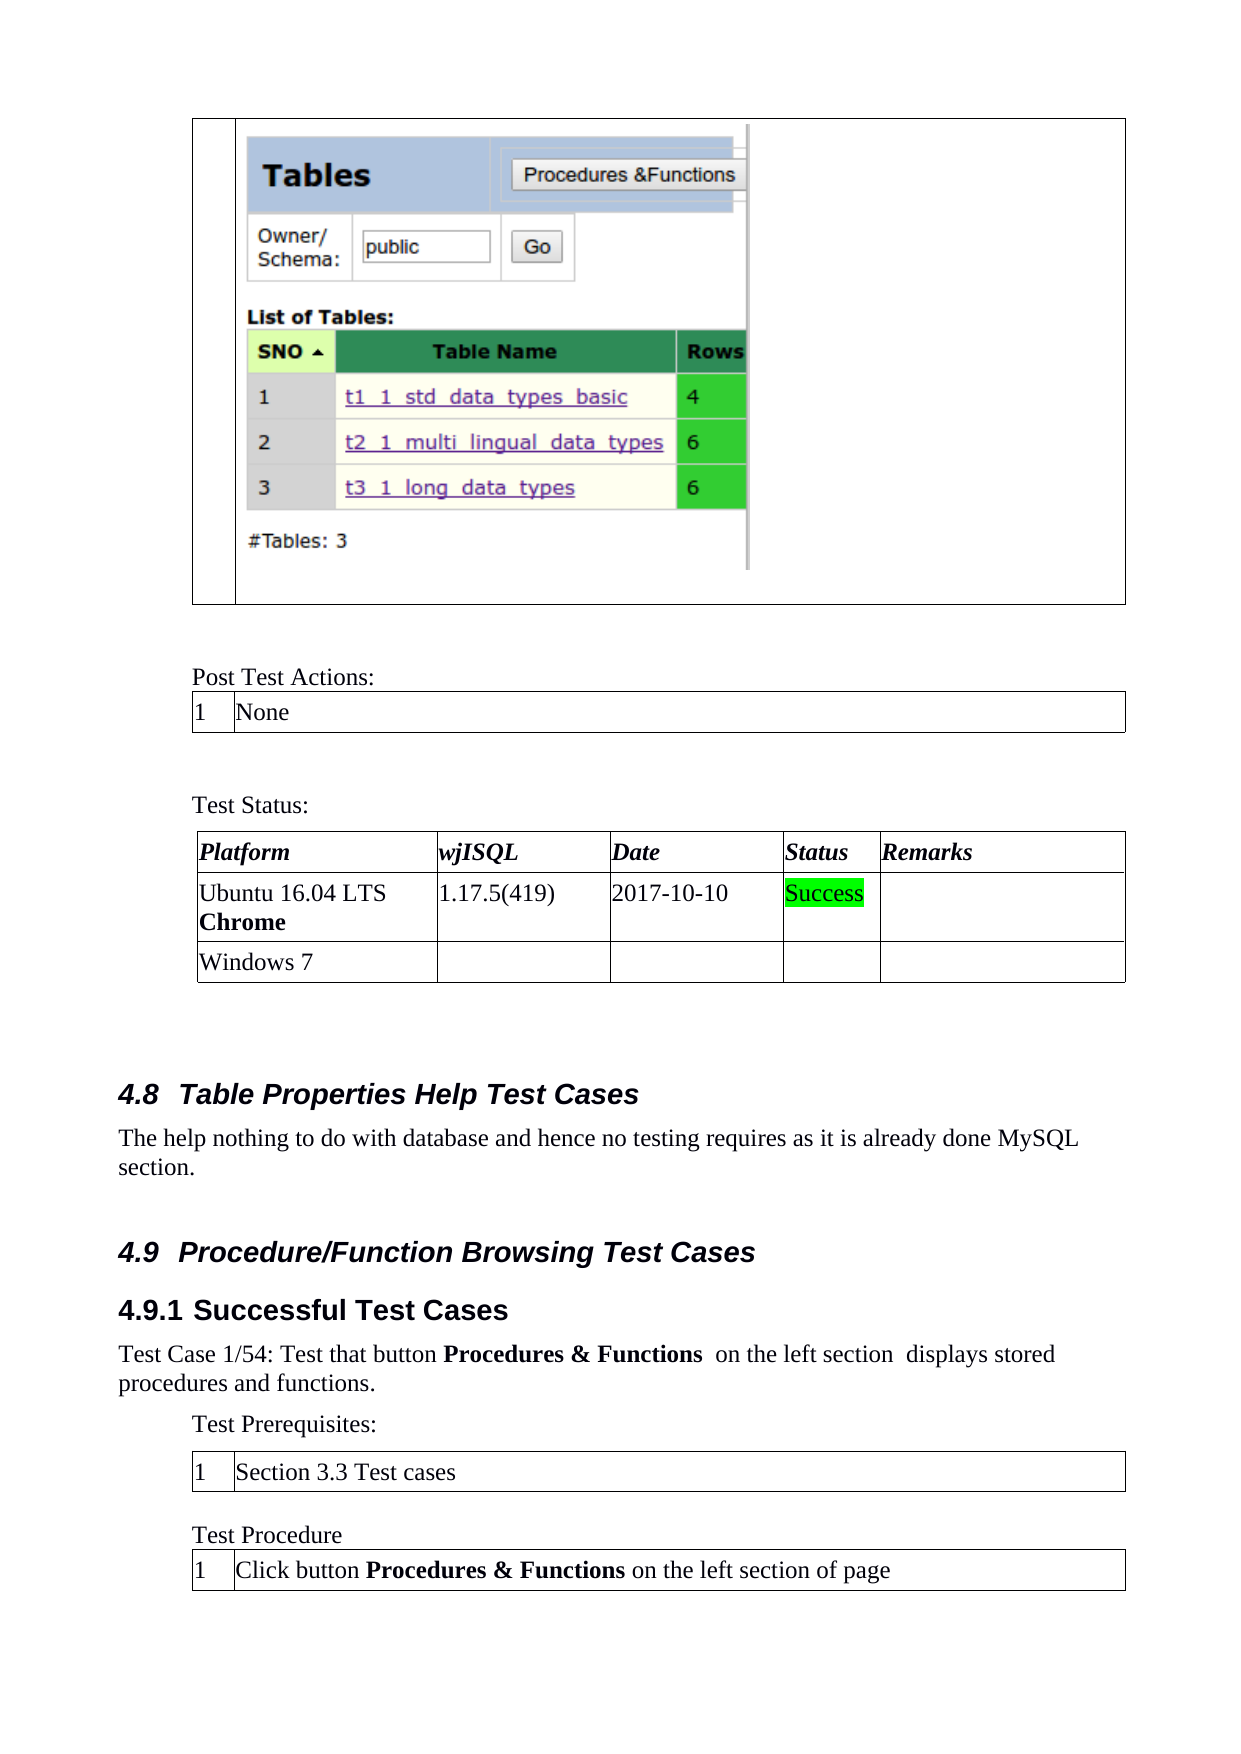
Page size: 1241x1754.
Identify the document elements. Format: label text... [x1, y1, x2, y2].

text Post Test Actions: [118, 662, 1122, 691]
table_cell [881, 872, 1125, 941]
table_cell [438, 942, 610, 982]
subtitle Procedure/Function Browsing Test Cases [118, 1235, 1122, 1268]
table_header 1 [193, 692, 234, 732]
table_cell [784, 942, 880, 982]
text The help nothing to do with database and hence no testing requires as it is already done MySQL section. [118, 1123, 1122, 1181]
table_header [236, 119, 1125, 604]
table_cell 1.17.5(419) [438, 873, 610, 941]
subtitle Successful Test Cases [118, 1293, 1122, 1327]
table_header Status [784, 832, 880, 872]
text Test Prerequisites: [118, 1409, 1122, 1438]
table_header 1 [193, 1550, 234, 1590]
table_header Click button Procedures & Functions on the left section of page [235, 1550, 1125, 1590]
text Test Procedure [118, 1521, 1122, 1549]
table_header 1 [193, 1452, 234, 1491]
table_header [193, 119, 235, 604]
picture [236, 124, 750, 570]
subtitle Table Properties Help Test Cases [118, 1077, 1122, 1111]
table_cell Success [784, 873, 880, 941]
table_cell 2017-10-10 [611, 873, 783, 941]
table_header Date [611, 832, 783, 872]
table_header Remarks [881, 832, 1125, 872]
table_header Section 3.3 Test cases [235, 1452, 1125, 1491]
table_header wjISQL [438, 832, 610, 872]
table_cell [611, 942, 783, 982]
table_header Platform [198, 832, 437, 872]
table_cell [881, 941, 1125, 982]
text Test Status: [118, 790, 1122, 818]
text Test Case 1/54: Test that button Procedures & Functions on the left section displays stored procedures and functions. [118, 1339, 1122, 1397]
table_cell Windows 7 [198, 942, 437, 982]
table_header None [235, 692, 1125, 732]
table_cell Ubuntu 16.04 LTS Chrome [198, 873, 437, 941]
